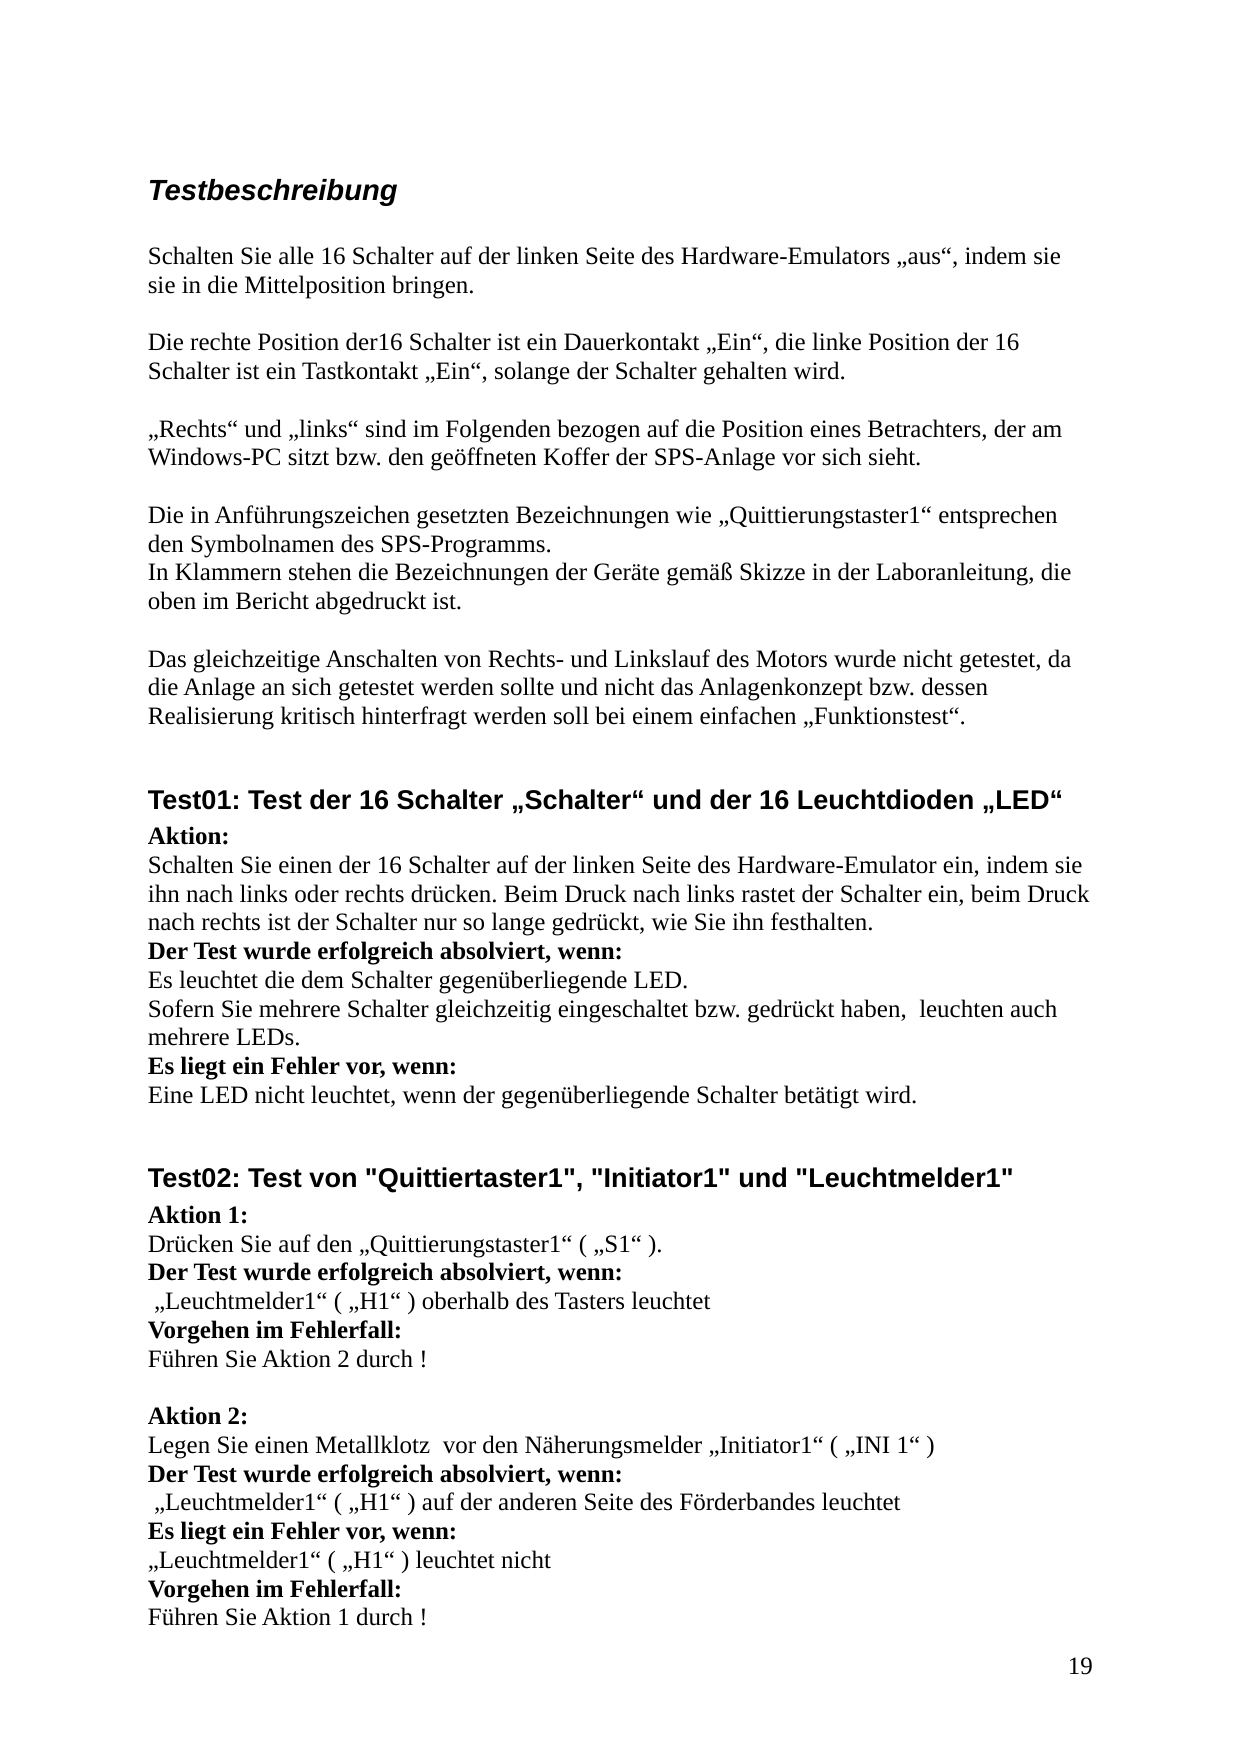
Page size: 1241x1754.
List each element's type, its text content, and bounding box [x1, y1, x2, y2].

text Die rechte Position der16 Schalter ist ein Dauerkontakt „Ein“, die linke Position der 16 Schalter ist ein Tastkontakt „Ein“, solange der Schalter gehalten wird. [148, 327, 1093, 385]
text Führen Sie Aktion 1 durch ! [148, 1602, 1093, 1631]
text „Leuchtmelder1“ ( „H1“ ) leuchtet nicht [148, 1545, 1093, 1574]
text Drücken Sie auf den „Quittierungstaster1“ ( „S1“ ). [148, 1229, 1093, 1257]
text Führen Sie Aktion 2 durch ! [148, 1344, 1093, 1372]
text Die in Anführungszeichen gesetzten Bezeichnungen wie „Quittierungstaster1“ entsprechen den Symbolnamen des SPS-Programms. [148, 500, 1093, 557]
text „Rechts“ und „links“ sind im Folgenden bezogen auf die Position eines Betrachters, der am Windows-PC sitzt bzw. den geöffneten Koffer der SPS-Anlage vor sich sieht. [148, 414, 1093, 471]
text In Klammern stehen die Bezeichnungen der Geräte gemäß Skizze in der Laboranleitung, die oben im Bericht abgedruckt ist. [148, 557, 1093, 615]
text „Leuchtmelder1“ ( „H1“ ) oberhalb des Tasters leuchtet [148, 1286, 1093, 1315]
text „Leuchtmelder1“ ( „H1“ ) auf der anderen Seite des Förderbandes leuchtet [148, 1487, 1093, 1516]
text Aktion 1: [148, 1200, 1093, 1229]
text Legen Sie einen Metallklotz vor den Näherungsmelder „Initiator1“ ( „INI 1“ ) [148, 1430, 1093, 1459]
subtitle Test02: Test von "Quittiertaster1", "Initiator1" und "Leuchtmelder1" [148, 1162, 1093, 1194]
text Schalten Sie einen der 16 Schalter auf der linken Seite des Hardware-Emulator ein, indem sie ihn nach links oder rechts drücken. Beim Druck nach links rastet der Schalter ein, beim Druck nach rechts ist der Schalter nur so lange gedrückt, wie Sie ihn festhalten. [148, 850, 1093, 936]
text Das gleichzeitige Anschalten von Rechts- und Linkslauf des Motors wurde nicht getestet, da die Anlage an sich getestet werden sollte und nicht das Anlagenkonzept bzw. dessen Realisierung kritisch hinterfragt werden soll bei einem einfachen „Funktionstest“. [148, 644, 1093, 730]
text Aktion 2: [148, 1401, 1093, 1430]
text Der Test wurde erfolgreich absolviert, wenn: [148, 1459, 1093, 1487]
text Vorgehen im Fehlerfall: [148, 1315, 1093, 1344]
text Es liegt ein Fehler vor, wenn: [148, 1051, 1093, 1080]
subtitle Testbeschreibung [148, 173, 1093, 206]
text Es liegt ein Fehler vor, wenn: [148, 1516, 1093, 1545]
text Der Test wurde erfolgreich absolviert, wenn: [148, 936, 1093, 965]
text Eine LED nicht leuchtet, wenn der gegenüberliegende Schalter betätigt wird. [148, 1080, 1093, 1109]
text Vorgehen im Fehlerfall: [148, 1574, 1093, 1602]
text Aktion: [148, 821, 1093, 850]
text Es leuchtet die dem Schalter gegenüberliegende LED. [148, 965, 1093, 994]
text Sofern Sie mehrere Schalter gleichzeitig eingeschaltet bzw. gedrückt haben, leuchten auch mehrere LEDs. [148, 994, 1093, 1051]
text Schalten Sie alle 16 Schalter auf der linken Seite des Hardware-Emulators „aus“, indem sie sie in die Mittelposition bringen. [148, 241, 1093, 299]
text Der Test wurde erfolgreich absolviert, wenn: [148, 1257, 1093, 1286]
subtitle Test01: Test der 16 Schalter „Schalter“ und der 16 Leuchtdioden „LED“ [148, 784, 1093, 815]
